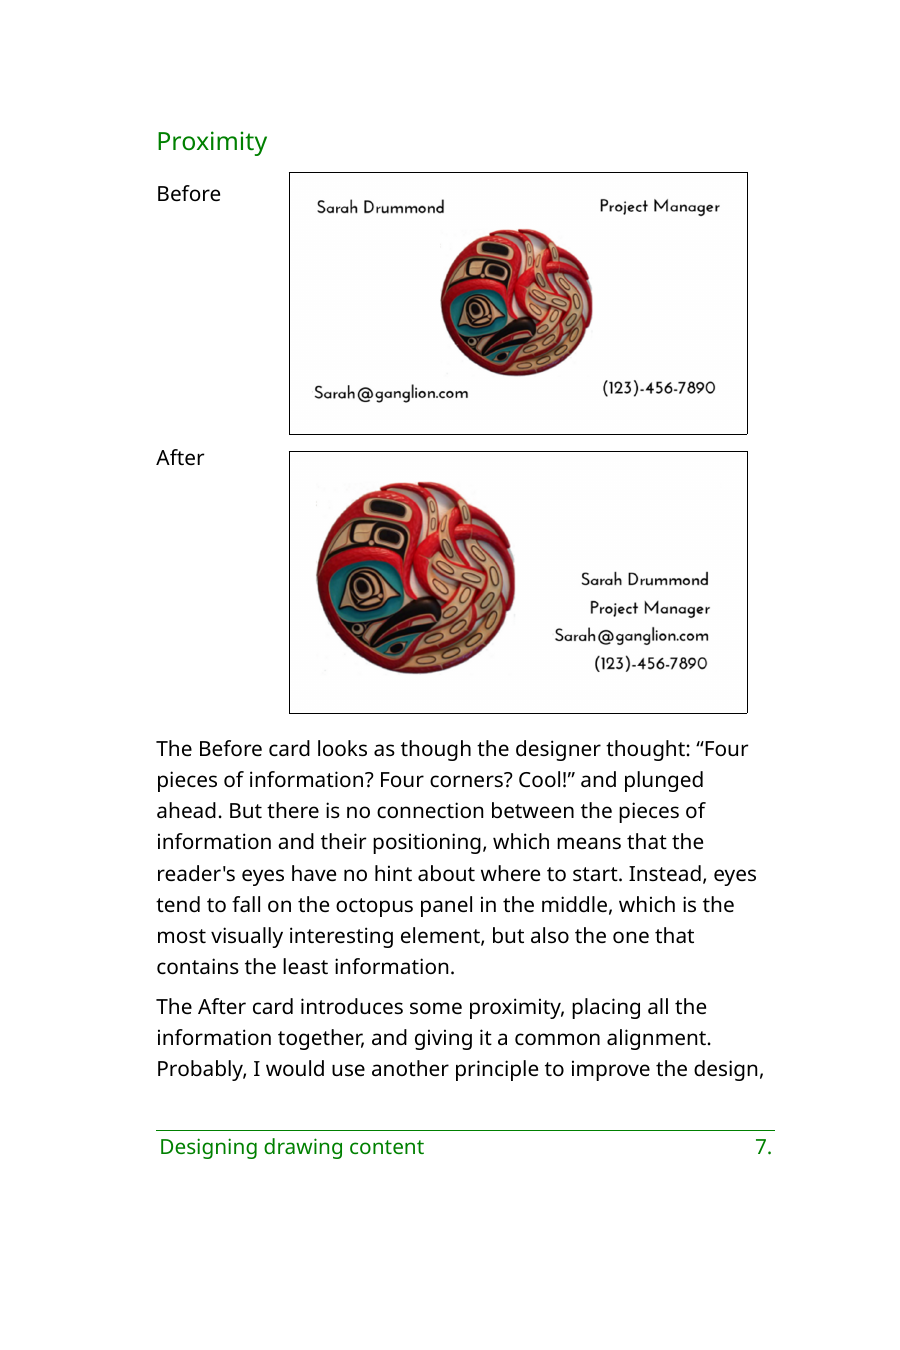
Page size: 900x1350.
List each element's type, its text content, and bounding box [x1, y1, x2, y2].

table_header Before [156, 172, 288, 436]
table_header [289, 172, 775, 436]
table_cell After [156, 436, 288, 715]
text The Before card looks as though the designer thought: “Four pieces of information? Four corners? Cool!” and plunged ahead. But there is no connection between the pieces of information and their positioning, which means that the reader's eyes have no hint about where to start. Instead, eyes tend to fall on the octopus panel in the middle, which is the most visually interesting element, but also the one that contains the least information. [156, 731, 775, 981]
table_cell [289, 436, 775, 454]
picture [291, 175, 744, 431]
table_cell [289, 455, 775, 715]
table_cell [290, 452, 747, 713]
picture [291, 454, 744, 711]
subtitle Proximity [156, 125, 775, 156]
text The After card introduces some proximity, placing all the information together, and giving it a common alignment. Probably, I would use another principle to improve the design, [156, 989, 775, 1083]
table_header [290, 173, 747, 434]
